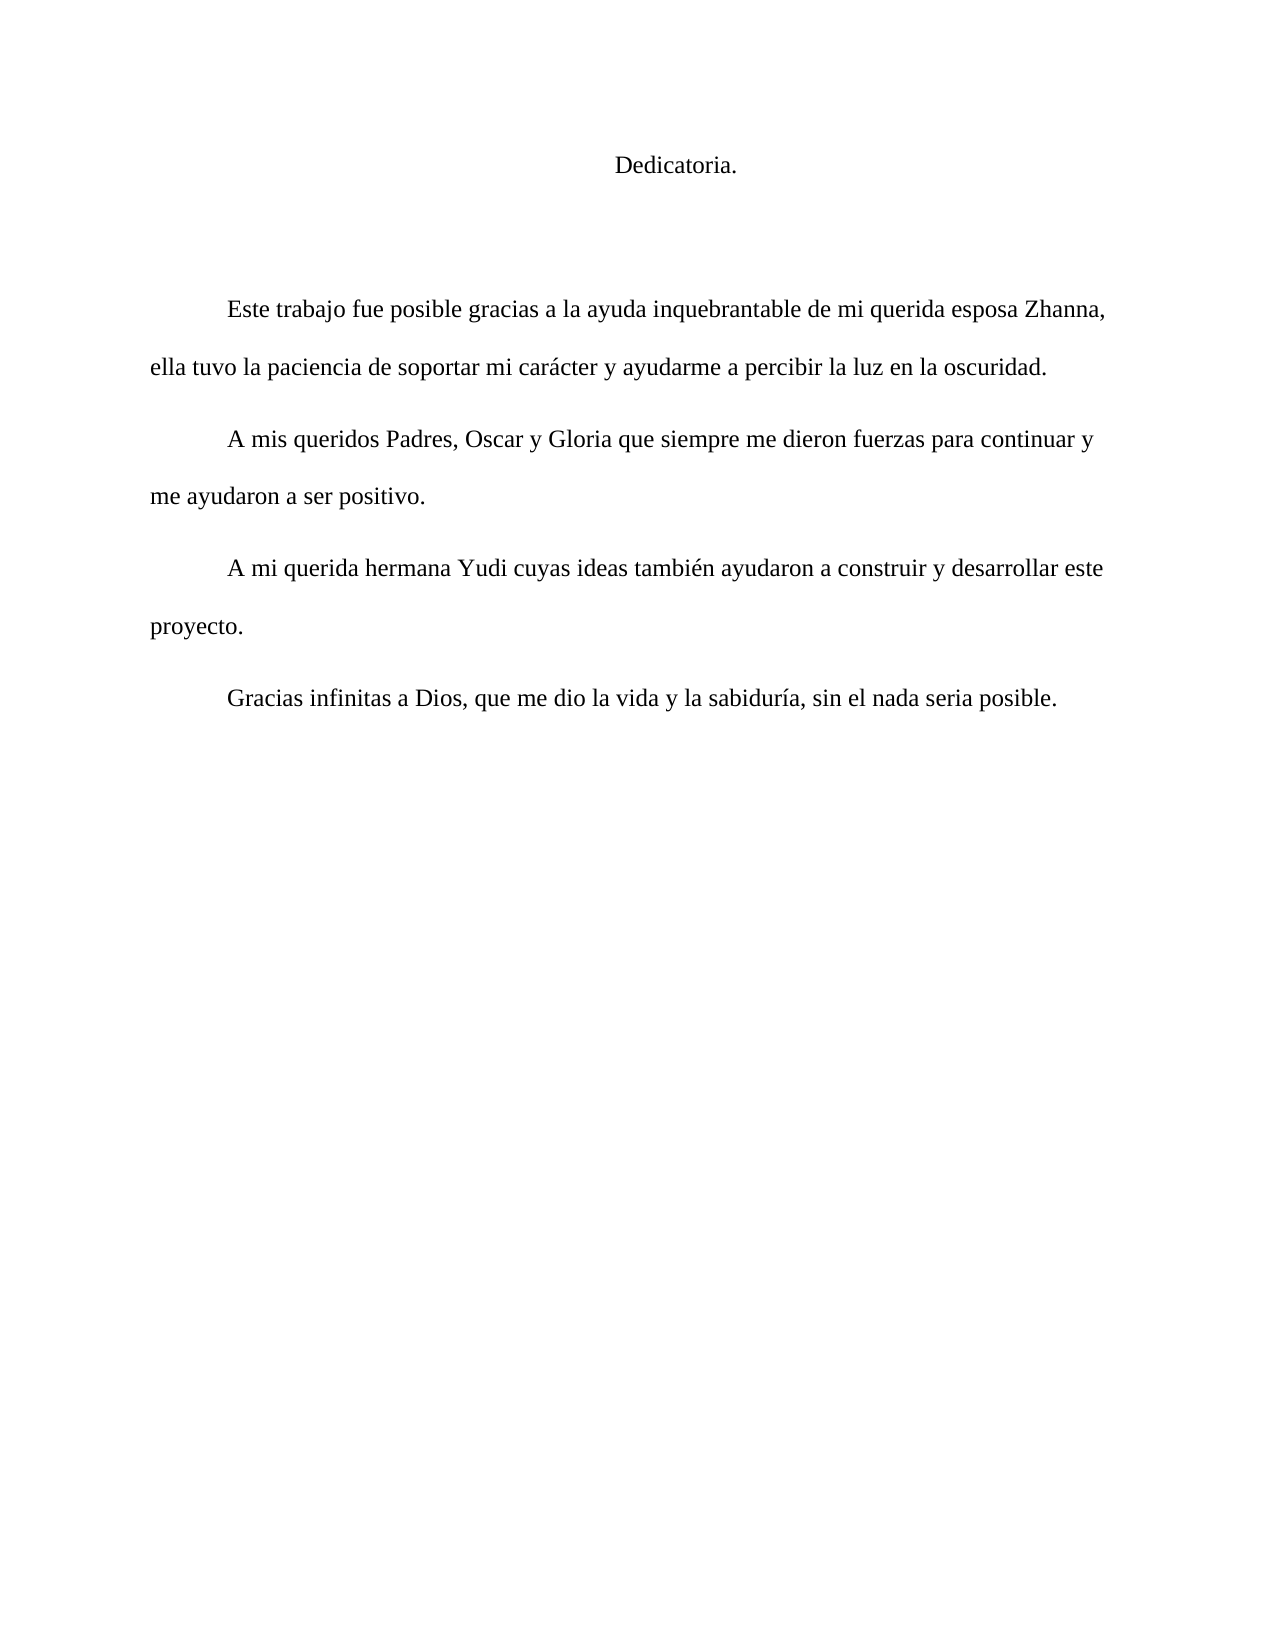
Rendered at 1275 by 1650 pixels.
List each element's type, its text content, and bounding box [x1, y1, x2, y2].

text Este trabajo fue posible gracias a la ayuda inquebrantable de mi querida esposa Zhanna, ella tuvo la paciencia de soportar mi carácter y ayudarme a percibir la luz en la oscuridad. [150, 294, 1125, 380]
text Gracias infinitas a Dios, que me dio la vida y la sabiduría, sin el nada seria posible. [150, 683, 1125, 712]
text Dedicatoria. [150, 150, 1125, 179]
text A mis queridos Padres, Oscar y Gloria que siempre me dieron fuerzas para continuar y me ayudaron a ser positivo. [150, 424, 1125, 510]
text A mi querida hermana Yudi cuyas ideas también ayudaron a construir y desarrollar este proyecto. [150, 553, 1125, 639]
